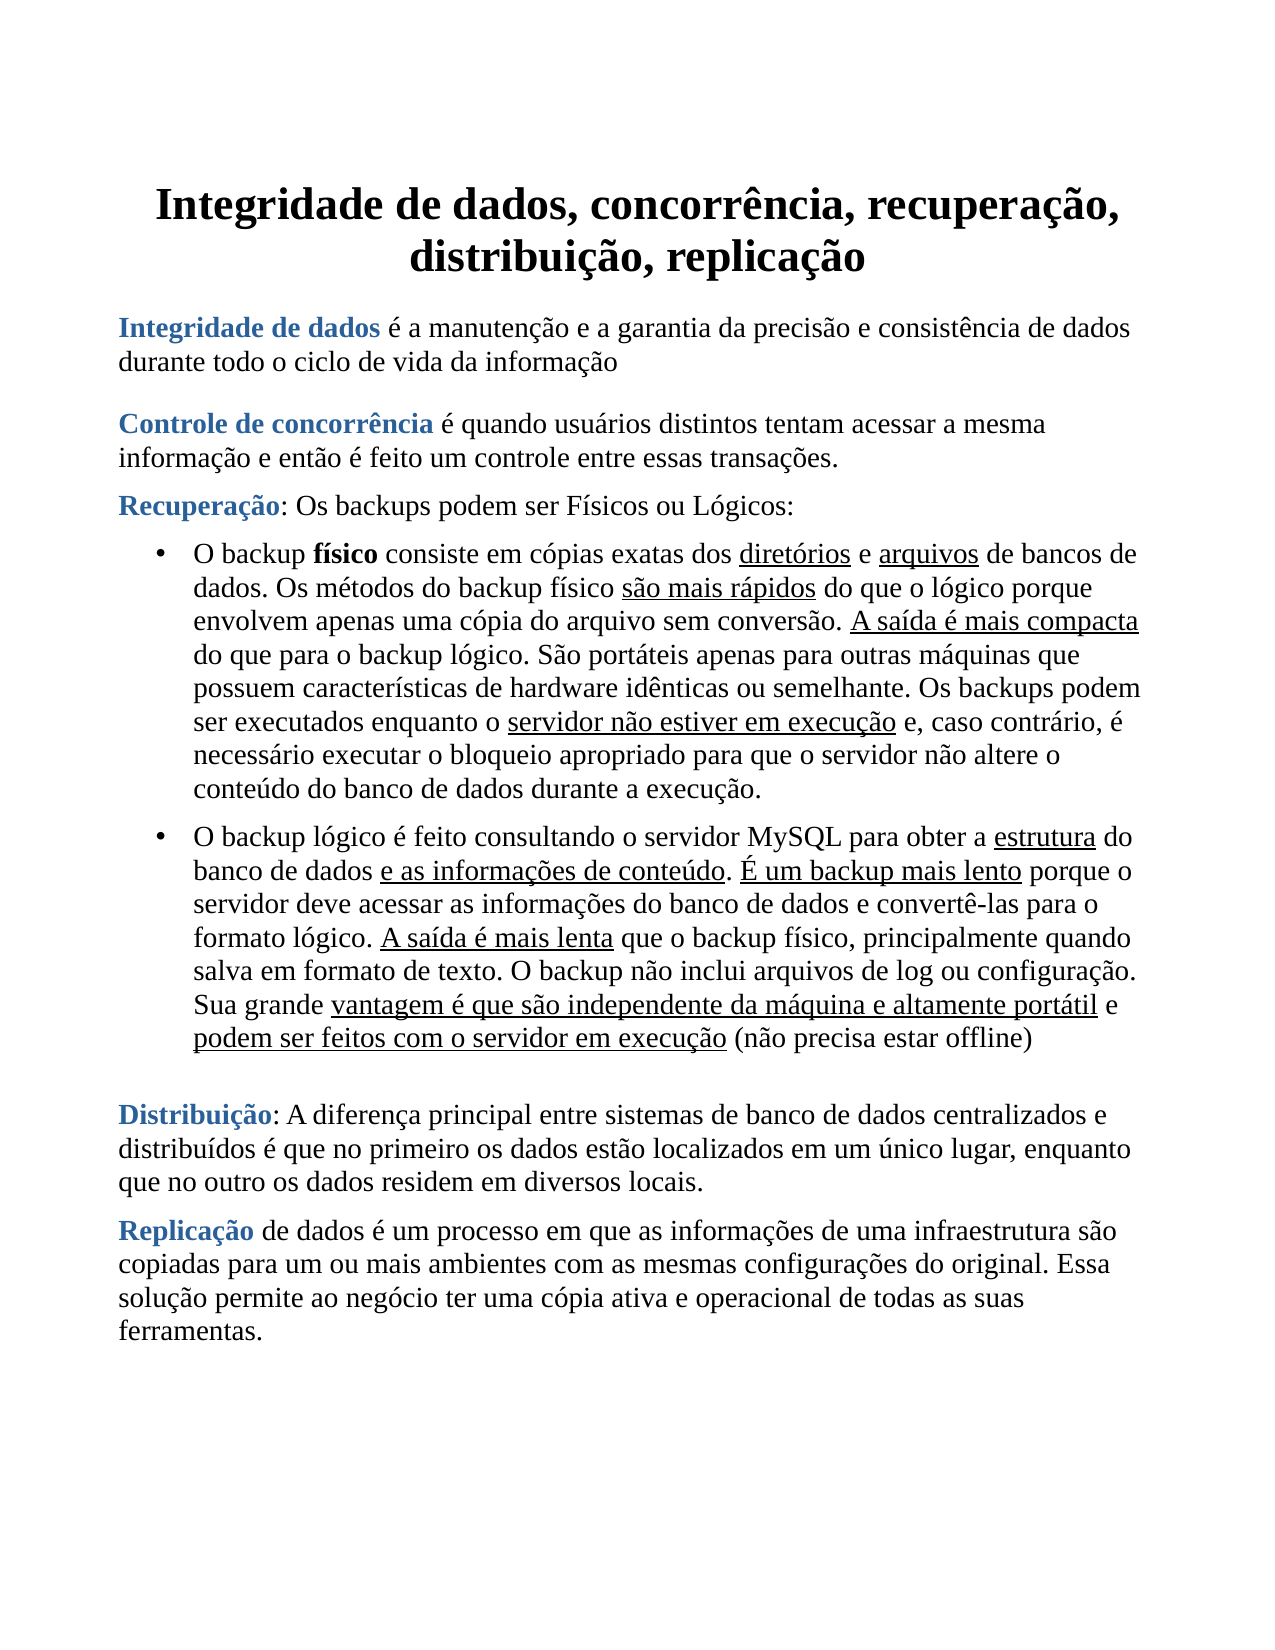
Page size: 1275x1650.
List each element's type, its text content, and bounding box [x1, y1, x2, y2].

list O backup lógico é feito consultando o servidor MySQL para obter a estrutura do banco de dados e as informações de conteúdo. É um backup mais lento porque o servidor deve acessar as informações do banco de dados e convertê-las para o formato lógico. A saída é mais lenta que o backup físico, principalmente quando salva em formato de texto. O backup não inclui arquivos de log ou configuração. Sua grande vantagem é que são independente da máquina e altamente portátil e podem ser feitos com o servidor em execução (não precisa estar offline) [156, 819, 1157, 1083]
text Integridade de dados é a manutenção e a garantia da precisão e consistência de dados durante todo o ciclo de vida da informação [118, 311, 1157, 378]
list O backup físico consiste em cópias exatas dos diretórios e arquivos de bancos de dados. Os métodos do backup físico são mais rápidos do que o lógico porque envolvem apenas uma cópia do arquivo sem conversão. A saída é mais compacta do que para o backup lógico. São portáteis apenas para outras máquinas que possuem características de hardware idênticas ou semelhante. Os backups podem ser executados enquanto o servidor não estiver em execução e, caso contrário, é necessário executar o bloqueio apropriado para que o servidor não altere o conteúdo do banco de dados durante a execução. [156, 536, 1157, 804]
text Replicação de dados é um processo em que as informações de uma infraestrutura são copiadas para um ou mais ambientes com as mesmas configurações do original. Essa solução permite ao negócio ter uma cópia ativa e operacional de todas as suas ferramentas. [118, 1213, 1157, 1347]
text Distribuição: A diferença principal entre sistemas de banco de dados centralizados e distribuídos é que no primeiro os dados estão localizados em um único lugar, enquanto que no outro os dados residem em diversos locais. [118, 1097, 1157, 1198]
text Recuperação: Os backups podem ser Físicos ou Lógicos: [118, 488, 1157, 522]
text Controle de concorrência é quando usuários distintos tentam acessar a mesma informação e então é feito um controle entre essas transações. [118, 406, 1157, 473]
text Integridade de dados, concorrência, recuperação, distribuição, replicação [118, 176, 1157, 282]
